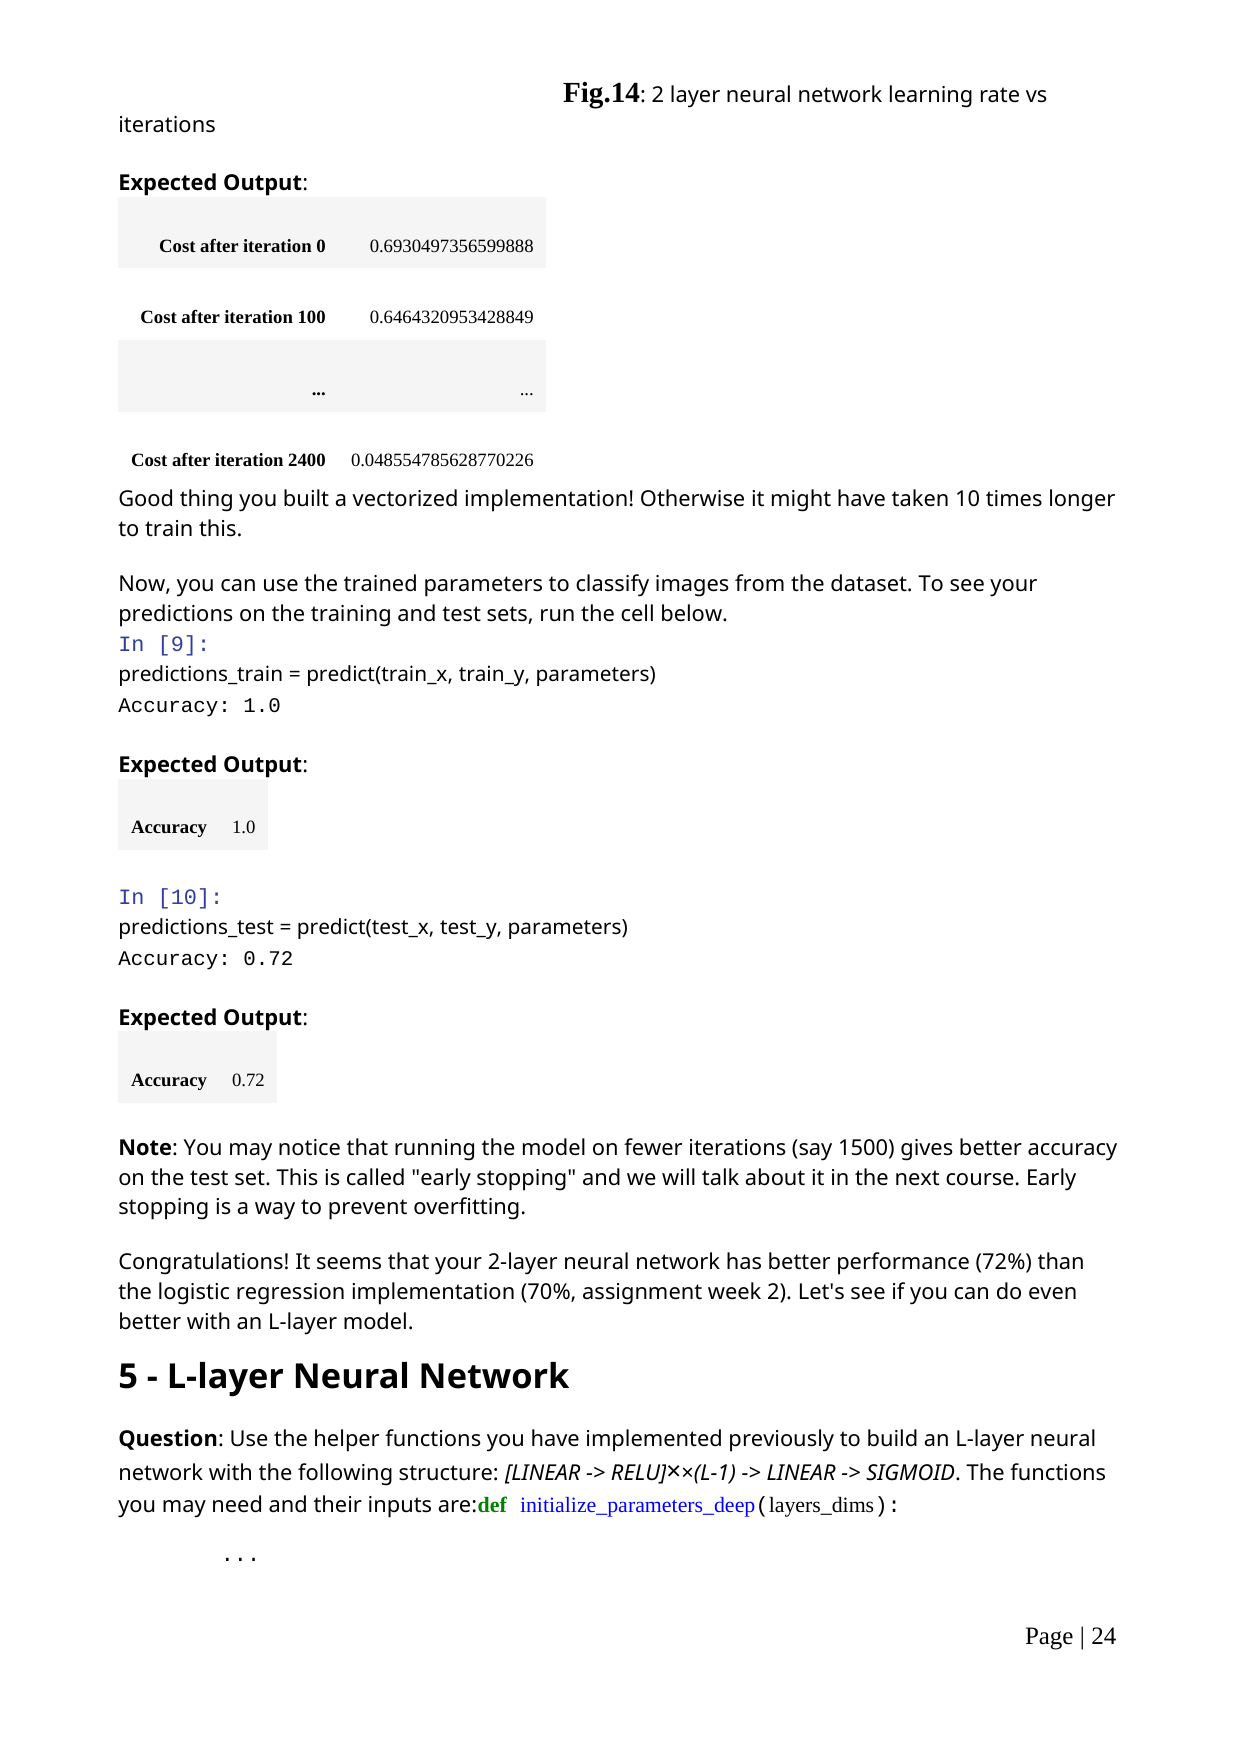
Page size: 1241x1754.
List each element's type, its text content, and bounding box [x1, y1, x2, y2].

text Question: Use the helper functions you have implemented previously to build an L-layer neural network with the following structure: [LINEAR -> RELU]××(L-1) -> LINEAR -> SIGMOID. The functions you may need and their inputs are:def initialize_parameters_deep(layers_dims): [118, 1423, 1122, 1518]
table_header 0.72 [219, 1031, 277, 1103]
text predictions_train = predict(train_x, train_y, parameters) [118, 658, 1122, 688]
table_header 1.0 [219, 779, 268, 850]
text predictions_test = predict(test_x, test_y, parameters) [118, 911, 1122, 941]
text Expected Output: [118, 749, 1122, 778]
table_cell 0.6464320953428849 [338, 269, 546, 340]
text Now, you can use the trained parameters to classify images from the dataset. To see your predictions on the training and test sets, run the cell below. [118, 568, 1122, 627]
table_header Accuracy [118, 1031, 219, 1103]
text Fig.14: 2 layer neural network learning rate vs iterations [118, 75, 1122, 138]
text In [10]: [118, 880, 1122, 911]
table_header 0.6930497356599888 [338, 197, 546, 268]
table_header Accuracy [118, 779, 219, 850]
table_cell Cost after iteration 100 [118, 269, 338, 340]
text In [9]: [118, 627, 1122, 658]
subtitle 5 - L-layer Neural Network [118, 1351, 1122, 1398]
table_header Cost after iteration 0 [118, 197, 338, 268]
text Accuracy: 1.0 [118, 688, 1122, 718]
text ... [168, 1543, 1072, 1568]
table_cell ... [118, 340, 338, 412]
text Good thing you built a vectorized implementation! Otherwise it might have taken 10 times longer to train this. [118, 483, 1122, 543]
text Expected Output: [118, 1002, 1122, 1031]
table_cell Cost after iteration 2400 [118, 412, 338, 483]
text Note: You may notice that running the model on fewer iterations (say 1500) gives better accuracy on the test set. This is called "early stopping" and we will talk about it in the next course. Early stopping is a way to prevent overfitting. [118, 1132, 1122, 1221]
text Expected Output: [118, 167, 1122, 197]
table_cell ... [338, 340, 546, 412]
table_cell 0.048554785628770226 [338, 412, 546, 483]
text Congratulations! It seems that your 2-layer neural network has better performance (72%) than the logistic regression implementation (70%, assignment week 2). Let's see if you can do even better with an L-layer model. [118, 1246, 1122, 1335]
text Accuracy: 0.72 [118, 941, 1122, 971]
